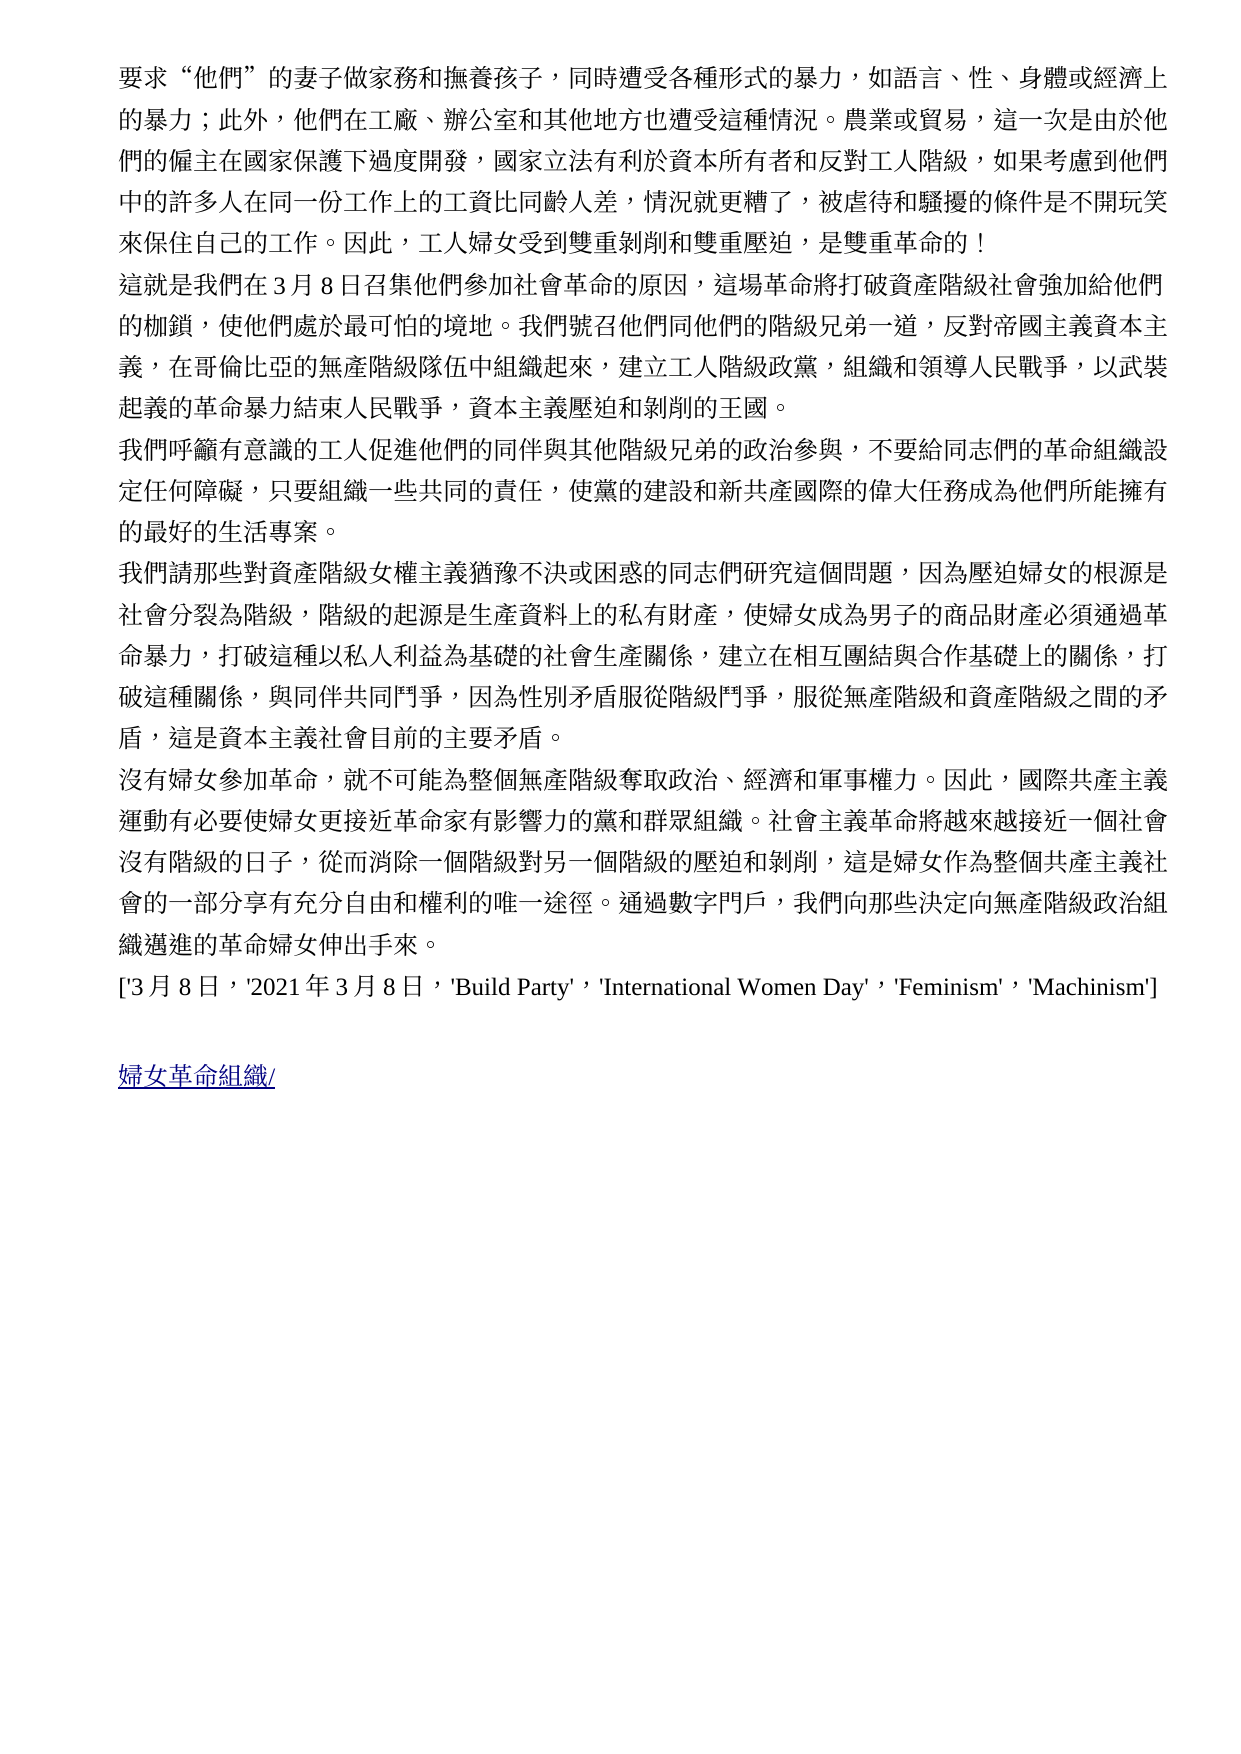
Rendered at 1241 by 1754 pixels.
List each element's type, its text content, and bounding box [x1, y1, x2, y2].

text 婦女革命組織/ [118, 1022, 1181, 1092]
text https://www.revolutionObrera.com/public html/wp-content/uploads/2021/03/canpal-org-8m-1-1.jpg 2021-03-04T11:33:41-05:00 https://www.revolutionObrera.com/author/root/ [地]https://www.revolutionObrera.com/public html/wp-content/uploads/2017/03/瓜地馬拉-520x245.jpg'，'https://www.revolutionObrera.com/public html/wp-content/uploads/2020/08/feminicidos-520x245.jpg'，'https://www.revolutionObrera.com/public html/wp-content/uploads/2017/03/tetazo-520x245.jpg“，“哦。https://www.revolutionObrera.com/wp-content/uploads/2017/04/supportnos.jpg'，'https://www.revolutionObrera.com/public html/wp-content/plugins/telegram-bot/img/telegramiconmini.jpg'，'https://www.revolutionObrera.com/public html/wp-content/uploads/2020/10/pgi-620x349.png“，“哦。https://www.revolutionObrera.com/public html/wp-content/uploads/2021/01/bella-org-back-620x620.jpeg'，'https://www.revolutionObrera.com/public html/wp-content/uploads/2020/10/vologo-620x233.png'，'https://www.revolutionObrera.com/public html/wp-content/uploads/2020/10/blogs-620x165.png“，“哦。https://www.revolutionObrera.com/public html/wp-content/uploads/2021/01/ro-494.jpg'，'https://www.revolutionObrera.com/public html/wp-content/uploads/2021/01/almanaque-2121.jpg'，'https://www.revolutionObrera.com/public html/wp-content/uploads/2020/07/portadesafios.jpg“，“哦。https://www.revolutionObrera.com/wp-content/uploads/2020/01/programmuoclm.jpg'，'https://www.revolutionObrera.com/wp-content/uploads/2016/08/portalg.jpg'，'https://www.revolutionObrera.com/public html/wp-content/plugins/email-subscribers/lite/public/images/spinner.gif“，“哦。https://www.revolutionObrera.com/propossite/wp-content/uploads/2015/08/logof.png“] 是時候打破資本主義壓迫的枷鎖了，資本主義壓迫使婦女遭受羞辱、毆打、虐待和殺害婦女。現在是時候把資本主義過度剝削的枷鎖炸飛了，資本主義過度剝削譴責了工人婦女最可怕的工作條件。資產階級專政國家的存在再也不能忍受了，它的正義保證了殺害婦女的人不受懲罰。我們不能與一個國家共存，該國的中心支柱是其合法和非法軍隊的軍事力量的統治，對婦女受影響最大的人民發動戰爭，遭受性侵犯，喪偶，殺害情感伴侶，埋葬他們的孩子，或者看到他們被強行徵召入伍，在被迫遷移到大城市並與資本主義生產的研磨機相結合的情況下，承擔起養家餬口的責任，以換取不平等的飢餓工資，因為這個社會無法解決工人階級子女的集體撫養問題。 在資本主義制度下，婦女面臨著這些困難和其他困難，在遭受雙重剝削和壓迫的工人婦女中更是如此，她們在家裡都是丈夫、父親和母親的受害者。在家裡表現得像資產階級的孩子和兄弟姐妹，要求“他們”的妻子做家務和撫養孩子，同時遭受各種形式的暴力，如語言、性、身體或經濟上的暴力；此外，他們在工廠、辦公室和其他地方也遭受這種情況。農業或貿易，這一次是由於他們的僱主在國家保護下過度開發，國家立法有利於資本所有者和反對工人階級，如果考慮到他們中的許多人在同一份工作上的工資比同齡人差，情況就更糟了，被虐待和騷擾的條件是不開玩笑來保住自己的工作。因此，工人婦女受到雙重剝削和雙重壓迫，是雙重革命的！ 這就是我們在3月8日召集他們參加社會革命的原因，這場革命將打破資產階級社會強加給他們的枷鎖，使他們處於最可怕的境地。我們號召他們同他們的階級兄弟一道，反對帝國主義資本主義，在哥倫比亞的無產階級隊伍中組織起來，建立工人階級政黨，組織和領導人民戰爭，以武裝起義的革命暴力結束人民戰爭，資本主義壓迫和剝削的王國。 我們呼籲有意識的工人促進他們的同伴與其他階級兄弟的政治參與，不要給同志們的革命組織設定任何障礙，只要組織一些共同的責任，使黨的建設和新共產國際的偉大任務成為他們所能擁有的最好的生活專案。 我們請那些對資產階級女權主義猶豫不決或困惑的同志們研究這個問題，因為壓迫婦女的根源是社會分裂為階級，階級的起源是生產資料上的私有財產，使婦女成為男子的商品財產必須通過革命暴力，打破這種以私人利益為基礎的社會生產關係，建立在相互團結與合作基礎上的關係，打破這種關係，與同伴共同鬥爭，因為性別矛盾服從階級鬥爭，服從無產階級和資產階級之間的矛盾，這是資本主義社會目前的主要矛盾。 沒有婦女參加革命，就不可能為整個無產階級奪取政治、經濟和軍事權力。因此，國際共產主義運動有必要使婦女更接近革命家有影響力的黨和群眾組織。社會主義革命將越來越接近一個社會沒有階級的日子，從而消除一個階級對另一個階級的壓迫和剝削，這是婦女作為整個共產主義社會的一部分享有充分自由和權利的唯一途徑。通過數字門戶，我們向那些決定向無產階級政治組織邁進的革命婦女伸出手來。 ['3月8日，'2021年3月8日，'Build Party'，'International Women Day'，'Feminism'，'Machinism'] [118, 59, 1181, 1002]
